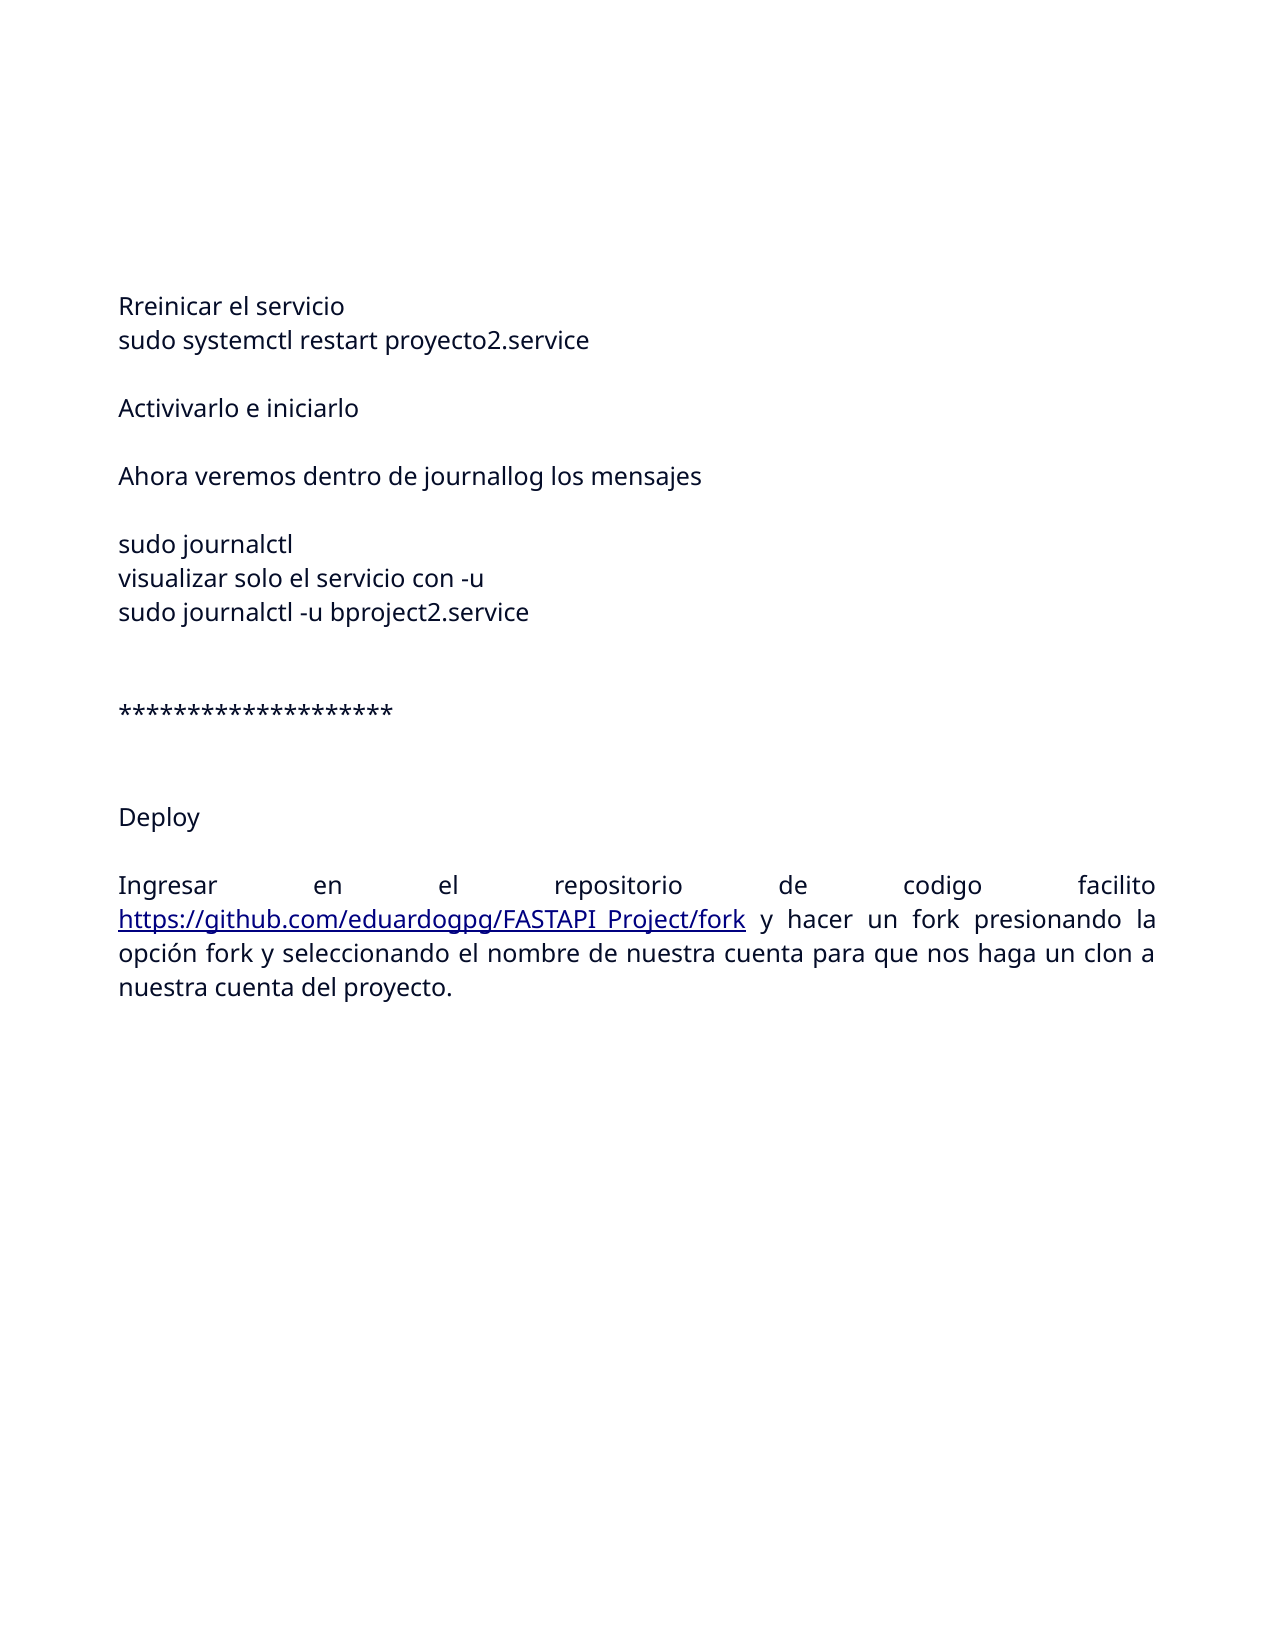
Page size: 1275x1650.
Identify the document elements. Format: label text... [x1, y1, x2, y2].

text ******************** [118, 697, 1157, 731]
text Deploy [118, 799, 1157, 833]
text sudo systemctl restart proyecto2.service [118, 322, 1157, 357]
text sudo journalctl -u bproject2.service [118, 595, 1157, 629]
text visualizar solo el servicio con -u [118, 561, 1157, 595]
text Ahora veremos dentro de journallog los mensajes [118, 459, 1157, 493]
text sudo journalctl [118, 527, 1157, 561]
text Rreinicar el servicio [118, 288, 1157, 322]
text Activivarlo e iniciarlo [118, 391, 1157, 425]
text Ingresar en el repositorio de codigo facilito https://github.com/eduardogpg/FASTAPI_Project/fork y hacer un fork presionando la opción fork y seleccionando el nombre de nuestra cuenta para que nos haga un clon a nuestra cuenta del proyecto. [118, 867, 1157, 1004]
